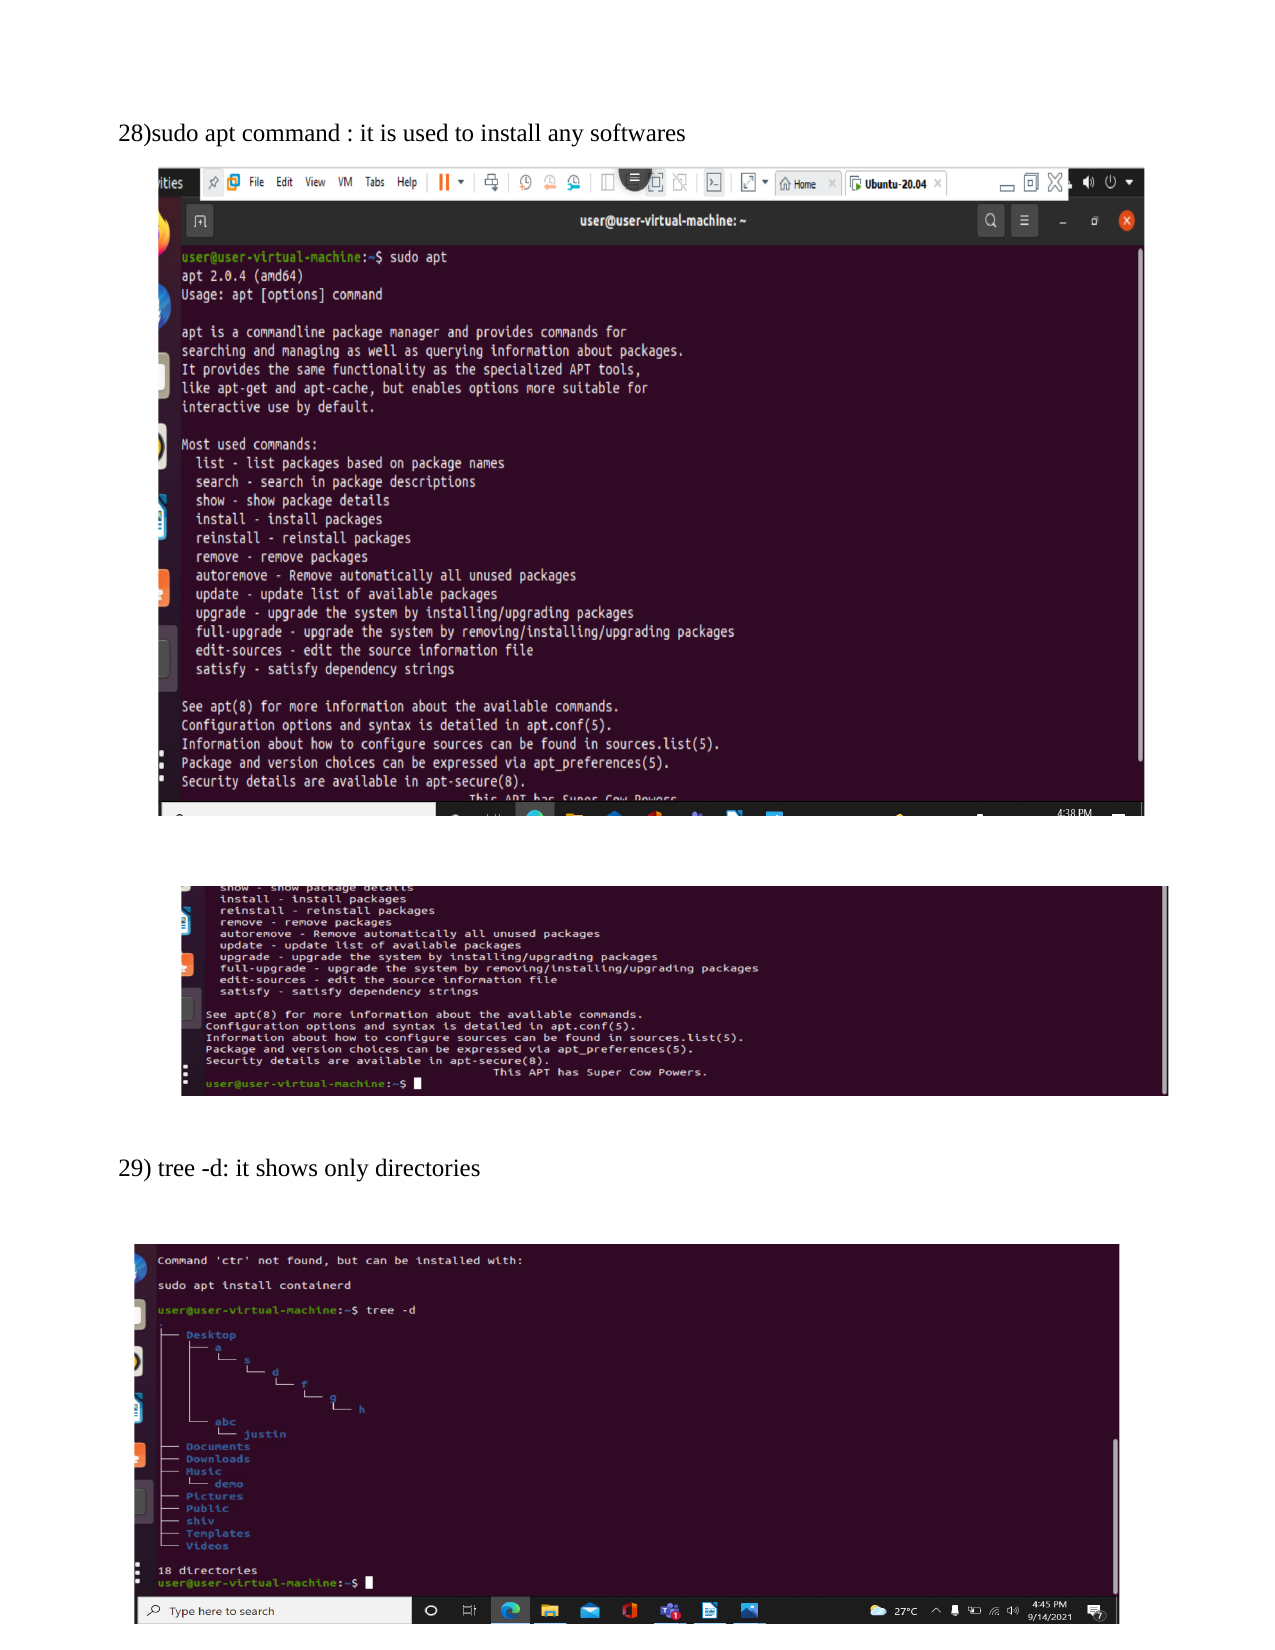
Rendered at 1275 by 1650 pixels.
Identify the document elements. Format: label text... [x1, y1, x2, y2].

picture [134, 1244, 1120, 1624]
picture [158, 166, 1145, 816]
text 28)sudo apt command : it is used to install any softwares [118, 118, 1157, 147]
picture [181, 933, 1169, 1096]
text 29) tree -d: it shows only directories [118, 1153, 1157, 1182]
